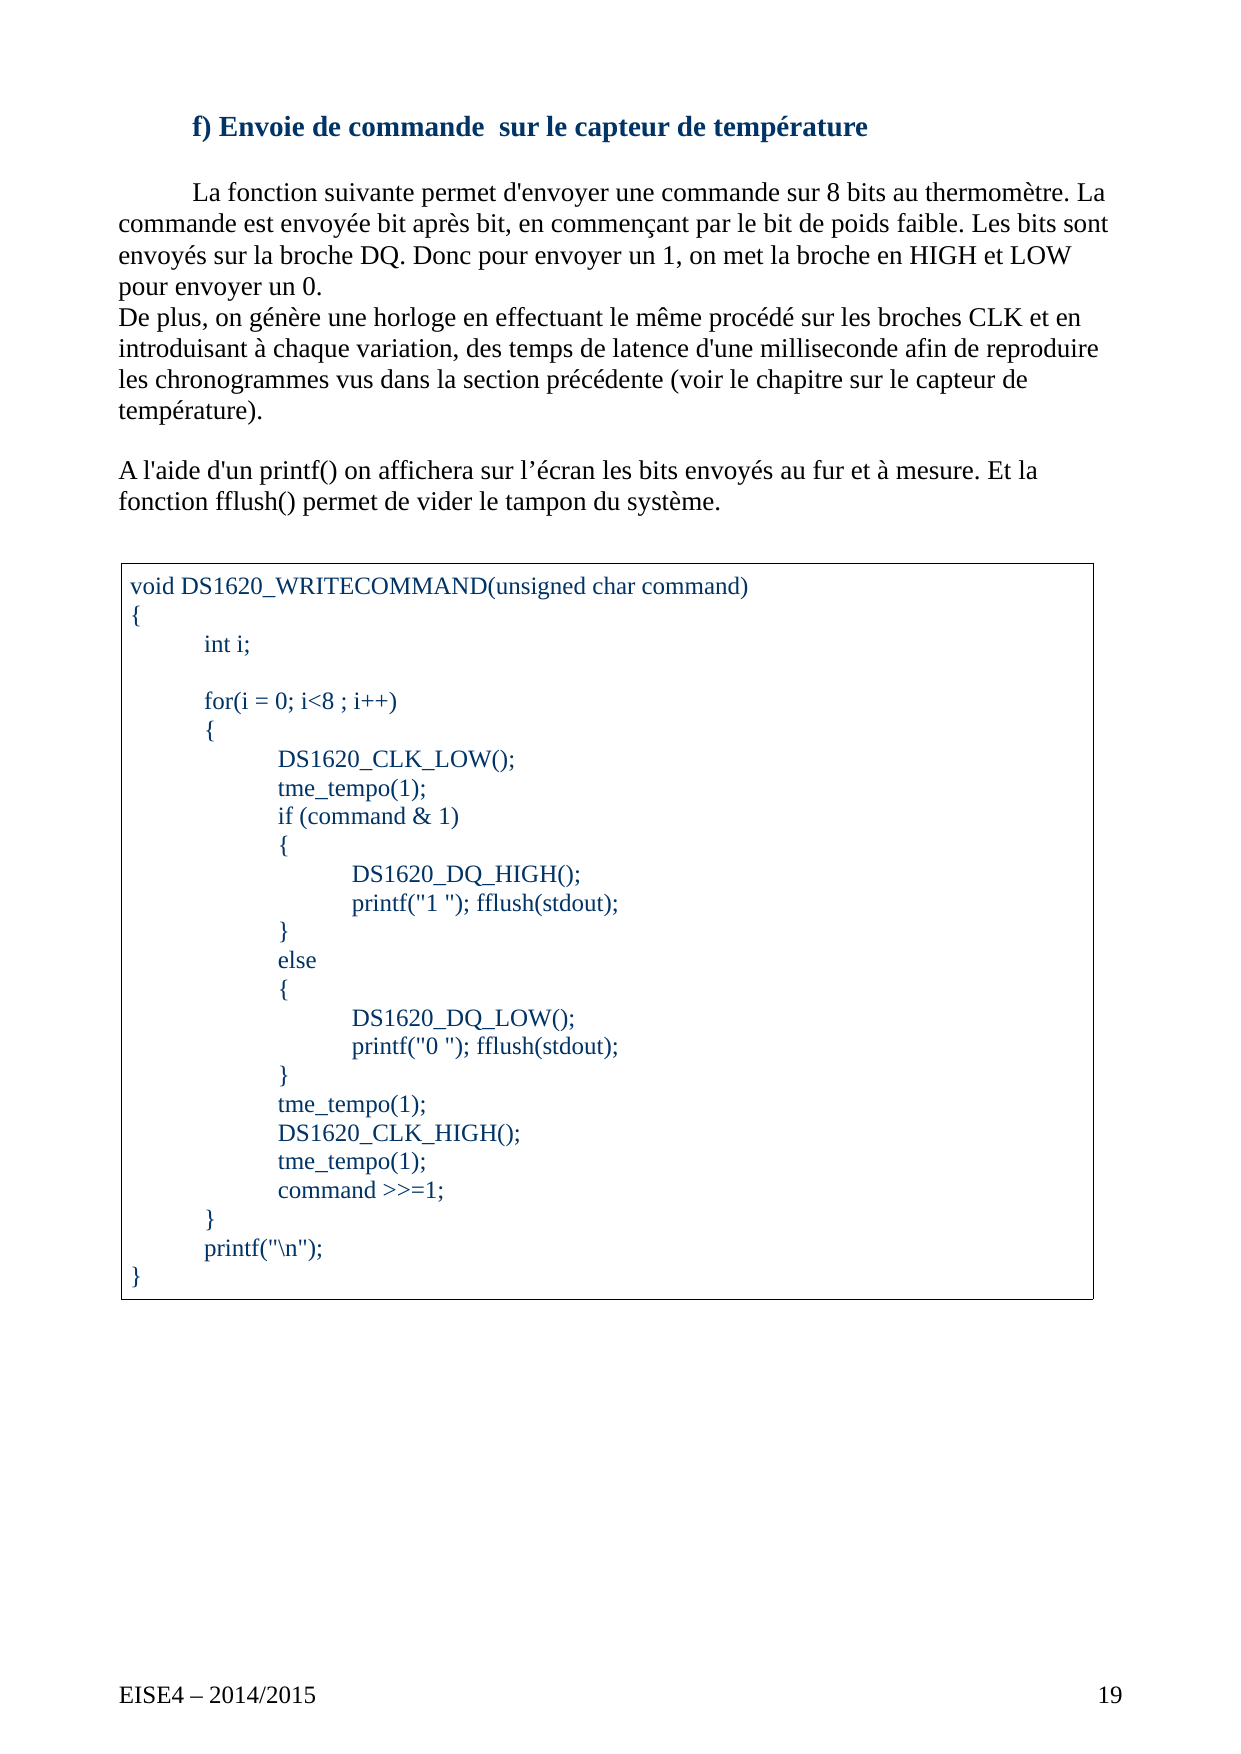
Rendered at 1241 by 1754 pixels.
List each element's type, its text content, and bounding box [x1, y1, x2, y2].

text tme_tempo(1); [130, 1146, 1084, 1175]
text } [130, 916, 1084, 945]
text A l'aide d'un printf() on affichera sur l’écran les bits envoyés au fur et à mesure. Et la fonction fflush() permet de vider le tampon du système. [118, 454, 1122, 517]
text { [130, 600, 1084, 629]
text int i; [130, 629, 1084, 658]
text f) Envoie de commande sur le capteur de température [118, 109, 1122, 143]
text La fonction suivante permet d'envoyer une commande sur 8 bits au thermomètre. La commande est envoyée bit après bit, en commençant par le bit de poids faible. Les bits sont envoyés sur la broche DQ. Donc pour envoyer un 1, on met la broche en HIGH et LOW pour envoyer un 0. [118, 176, 1122, 301]
text DS1620_DQ_HIGH(); [130, 859, 1084, 888]
text De plus, on génère une horloge en effectuant le même procédé sur les broches CLK et en introduisant à chaque variation, des temps de latence d'une milliseconde afin de reproduire les chronogrammes vus dans la section précédente (voir le chapitre sur le capteur de température). [118, 301, 1122, 426]
text printf("\n"); [130, 1233, 1084, 1261]
text DS1620_DQ_LOW(); [130, 1003, 1084, 1031]
text for(i = 0; i<8 ; i++) [130, 686, 1084, 715]
text if (command & 1) [130, 801, 1084, 830]
text DS1620_CLK_LOW(); [130, 744, 1084, 773]
text } [130, 1261, 1084, 1290]
text void DS1620_WRITECOMMAND(unsigned char command) [130, 571, 1084, 600]
text { [130, 830, 1084, 859]
text { [130, 715, 1084, 744]
text else [130, 945, 1084, 974]
text tme_tempo(1); [130, 773, 1084, 801]
text printf("1 "); fflush(stdout); [130, 888, 1084, 916]
text command >>=1; [130, 1175, 1084, 1204]
text DS1620_CLK_HIGH(); [130, 1118, 1084, 1146]
text } [130, 1204, 1084, 1233]
text tme_tempo(1); [130, 1089, 1084, 1118]
text } [130, 1060, 1084, 1089]
text printf("0 "); fflush(stdout); [130, 1031, 1084, 1060]
text { [130, 974, 1084, 1003]
